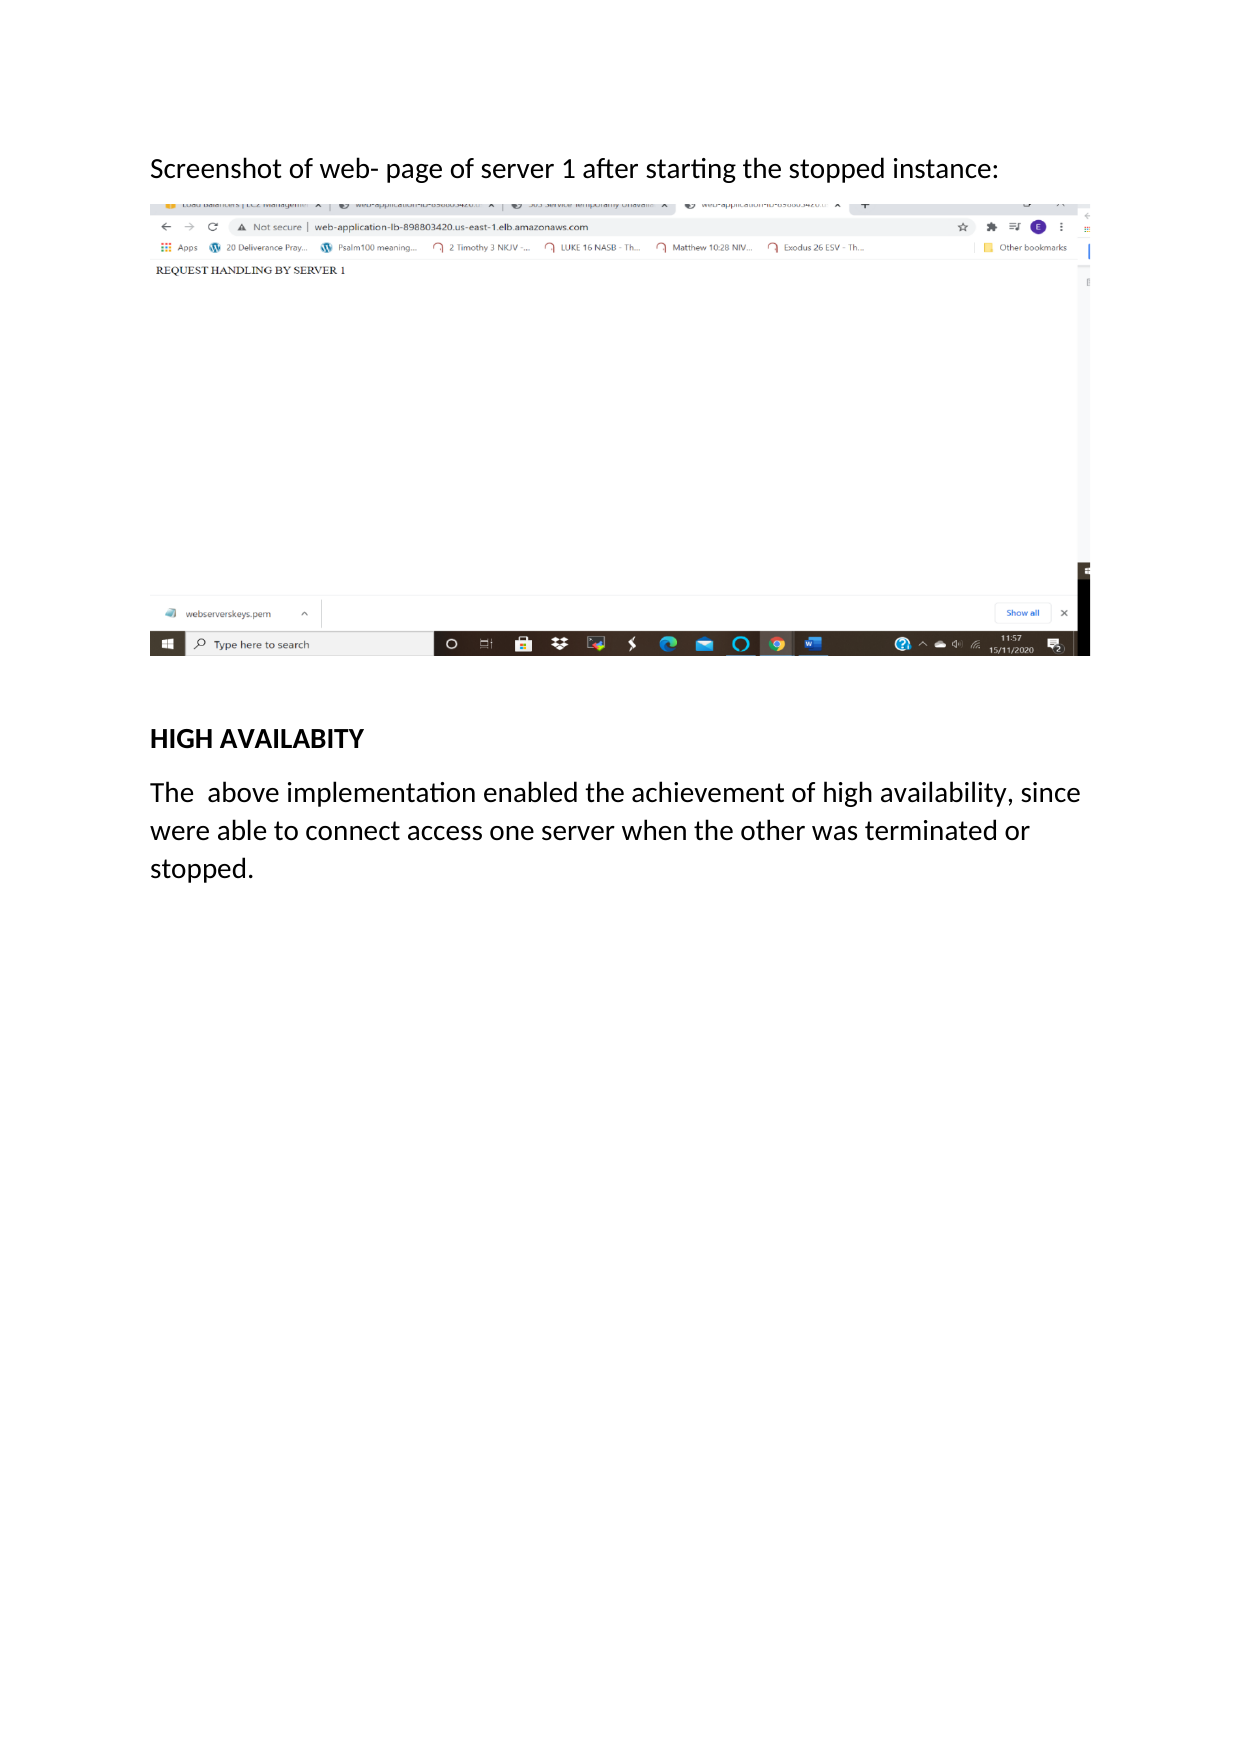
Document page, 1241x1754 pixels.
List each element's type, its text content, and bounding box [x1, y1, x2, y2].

text Screenshot of web- page of server 1 after starting the stopped instance: [150, 150, 1090, 186]
text HIGH AVAILABITY [150, 720, 1090, 756]
text The above implementation enabled the achievement of high availability, since were able to connect access one server when the other was terminated or stopped. [150, 774, 1090, 885]
